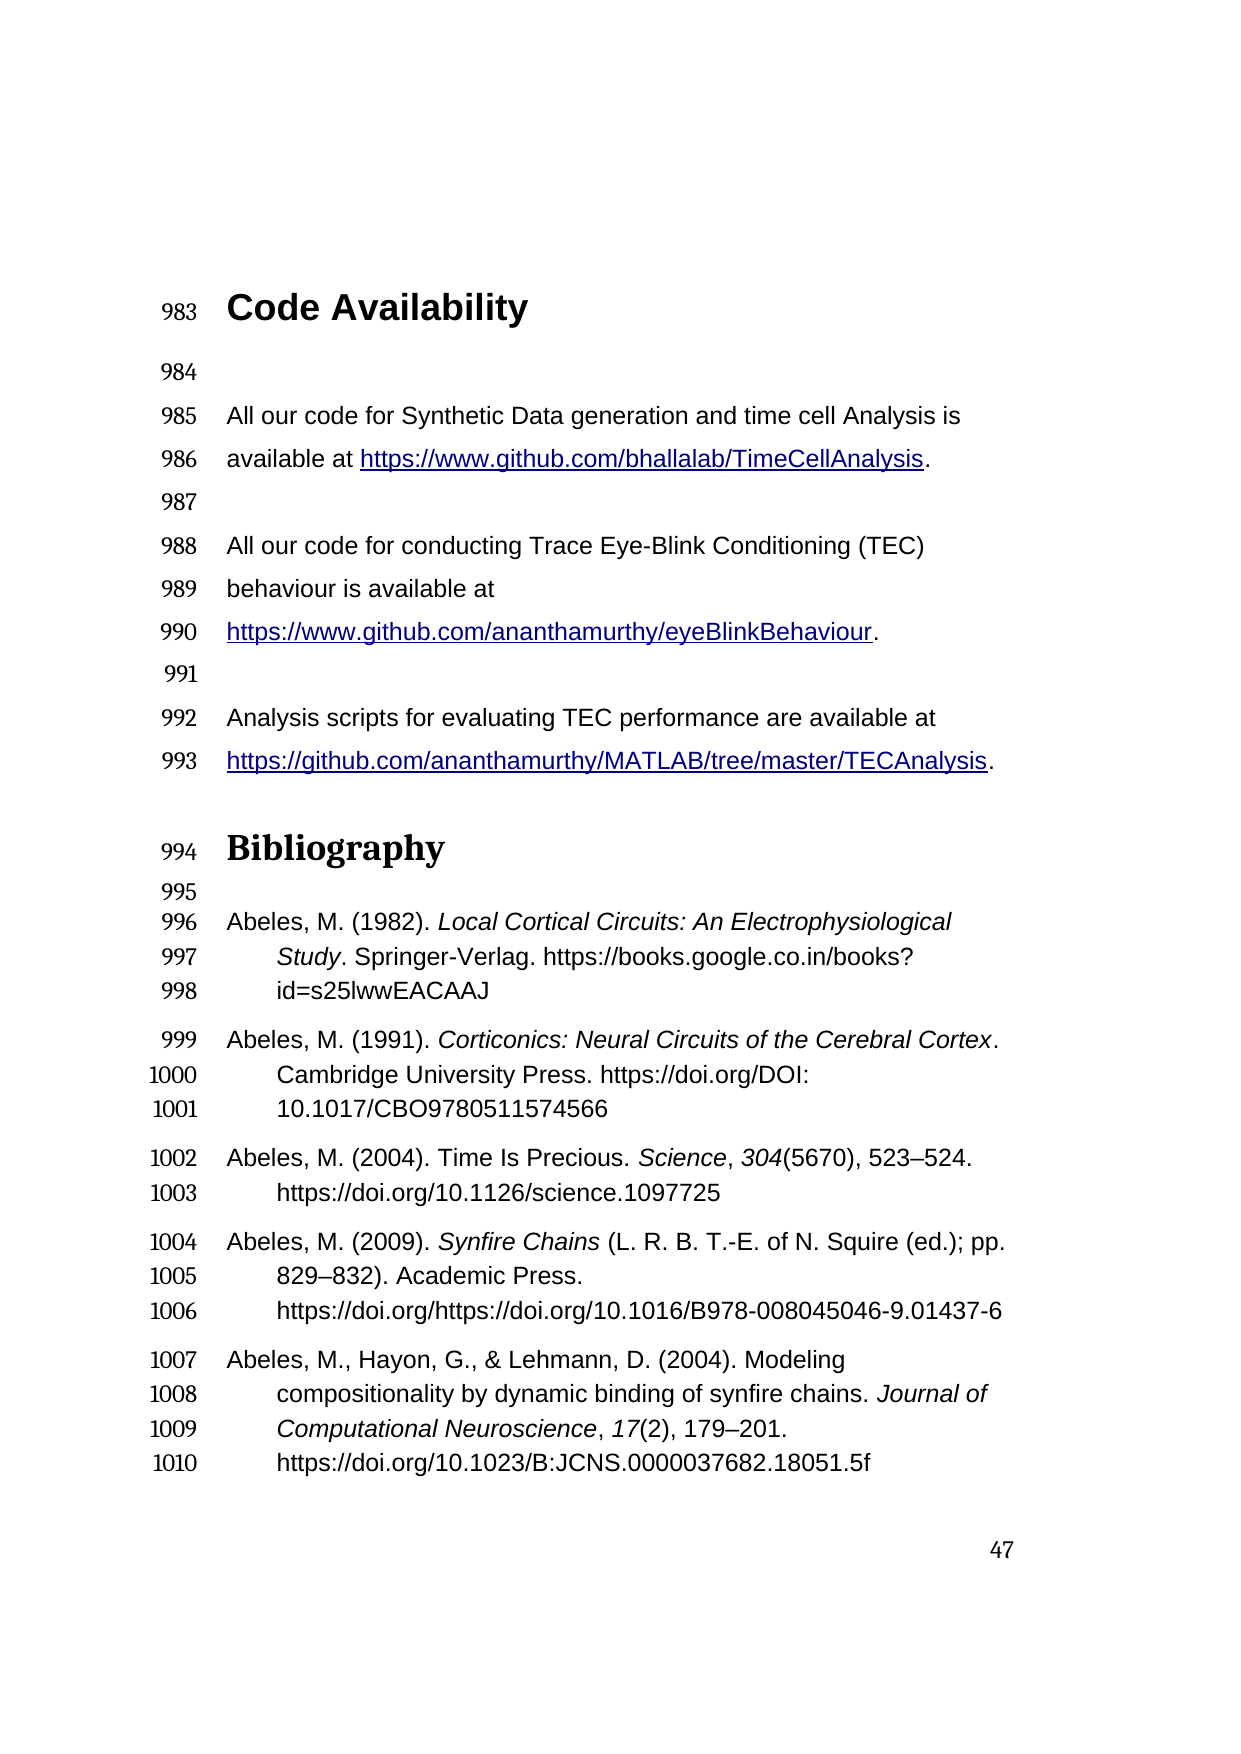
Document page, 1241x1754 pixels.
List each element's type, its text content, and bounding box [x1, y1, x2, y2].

text Abeles, M. (1991). Corticonics: Neural Circuits of the Cerebral Cortex. Cambridge University Press. https://doi.org/DOI: 10.1017/CBO9780511574566 [226, 1025, 1014, 1123]
text Abeles, M. (2004). Time Is Precious. Science, 304(5670), 523–524. https://doi.org/10.1126/science.1097725 [226, 1143, 1014, 1206]
text All our code for conducting Trace Eye-Blink Conditioning (TEC) behaviour is available at https://www.github.com/ananthamurthy/eyeBlinkBehaviour. [226, 531, 1014, 646]
text Abeles, M. (1982). Local Cortical Circuits: An Electrophysiological Study. Springer-Verlag. https://books.google.co.in/books?id=s25lwwEACAAJ [226, 907, 1014, 1005]
subtitle Bibliography [226, 827, 1014, 870]
text All our code for Synthetic Data generation and time cell Analysis is available at https://www.github.com/bhallalab/TimeCellAnalysis. [226, 401, 1014, 473]
text Abeles, M. (2009). Synfire Chains (L. R. B. T.-E. of N. Squire (ed.); pp. 829–832). Academic Press. https://doi.org/https://doi.org/10.1016/B978-008045046-9.01437-6 [226, 1227, 1014, 1324]
text Abeles, M., Hayon, G., & Lehmann, D. (2004). Modeling compositionality by dynamic binding of synfire chains. Journal of Computational Neuroscience, 17(2), 179–201. https://doi.org/10.1023/B:JCNS.0000037682.18051.5f [226, 1345, 1014, 1477]
subtitle Code Availability [226, 285, 1014, 328]
text Analysis scripts for evaluating TEC performance are available at https://github.com/ananthamurthy/MATLAB/tree/master/TECAnalysis. [226, 703, 1014, 775]
